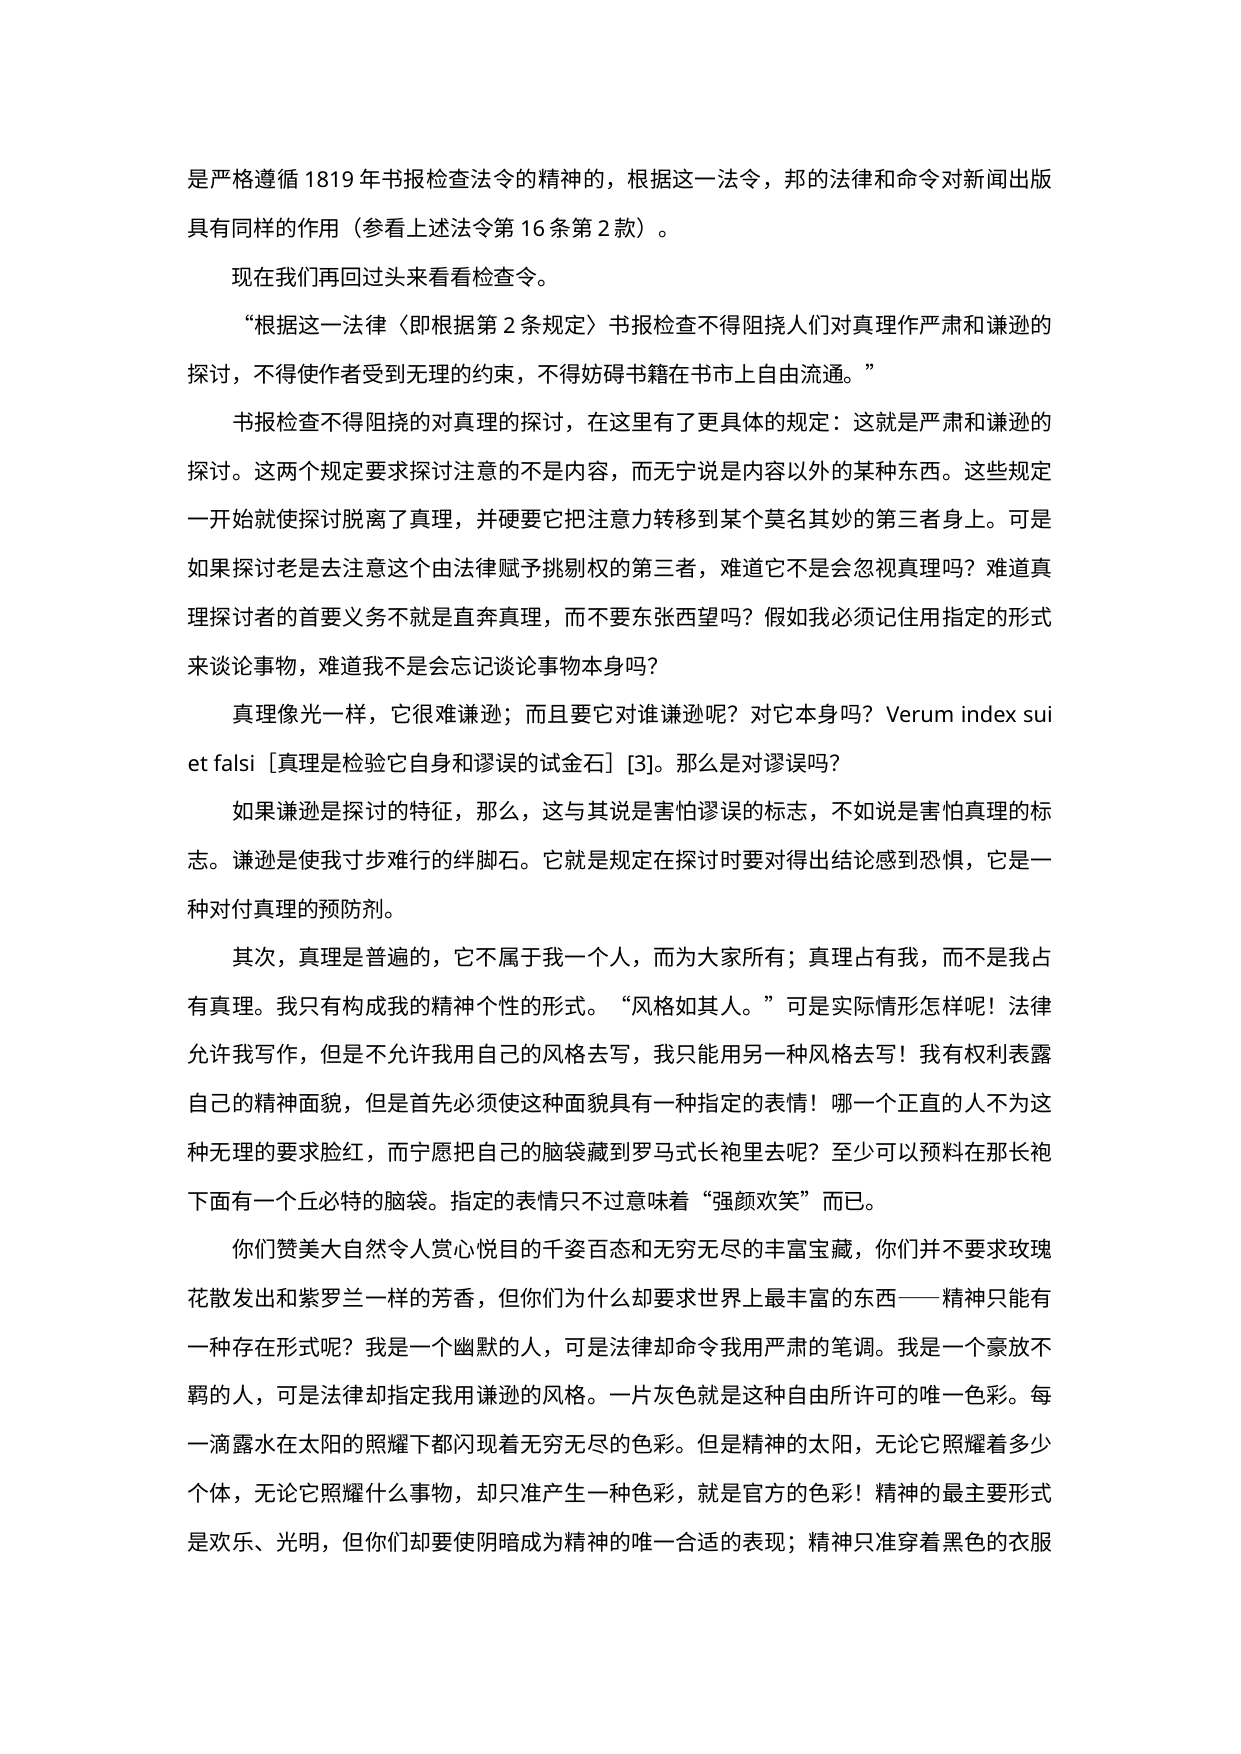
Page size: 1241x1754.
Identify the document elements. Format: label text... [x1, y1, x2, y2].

text 现在我们再回过头来看看检查令。 [187, 259, 1053, 292]
text 真理像光一样，它很难谦逊；而且要它对谁谦逊呢？对它本身吗？Verum index sui et falsi［真理是检验它自身和谬误的试金石］[3]。那么是对谬误吗？ [187, 697, 1053, 778]
text 是严格遵循1819年书报检查法令的精神的，根据这一法令，邦的法律和命令对新闻出版具有同样的作用（参看上述法令第16条第2款）。 [187, 162, 1053, 243]
text 如果谦逊是探讨的特征，那么，这与其说是害怕谬误的标志，不如说是害怕真理的标志。谦逊是使我寸步难行的绊脚石。它就是规定在探讨时要对得出结论感到恐惧，它是一种对付真理的预防剂。 [187, 794, 1053, 924]
text 书报检查不得阻挠的对真理的探讨，在这里有了更具体的规定：这就是严肃和谦逊的探讨。这两个规定要求探讨注意的不是内容，而无宁说是内容以外的某种东西。这些规定一开始就使探讨脱离了真理，并硬要它把注意力转移到某个莫名其妙的第三者身上。可是，如果探讨老是去注意这个由法律赋予挑剔权的第三者，难道它不是会忽视真理吗？难道真理探讨者的首要义务不就是直奔真理，而不要东张西望吗？假如我必须记住用指定的形式来谈论事物，难道我不是会忘记谈论事物本身吗？ [187, 404, 1053, 681]
text “根据这一法律〈即根据第2条规定〉书报检查不得阻挠人们对真理作严肃和谦逊的探讨，不得使作者受到无理的约束，不得妨碍书籍在书市上自由流通。” [187, 307, 1053, 389]
text 其次，真理是普遍的，它不属于我一个人，而为大家所有；真理占有我，而不是我占有真理。我只有构成我的精神个性的形式。“风格如其人。”可是实际情形怎样呢！法律允许我写作，但是不允许我用自己的风格去写，我只能用另一种风格去写！我有权利表露自己的精神面貌，但是首先必须使这种面貌具有一种指定的表情！哪一个正直的人不为这种无理的要求脸红，而宁愿把自己的脑袋藏到罗马式长袍里去呢？至少可以预料在那长袍下面有一个丘必特的脑袋。指定的表情只不过意味着“强颜欢笑”而已。 [187, 939, 1053, 1216]
text 你们赞美大自然令人赏心悦目的千姿百态和无穷无尽的丰富宝藏，你们并不要求玫瑰花散发出和紫罗兰一样的芳香，但你们为什么却要求世界上最丰富的东西——精神只能有一种存在形式呢？我是一个幽默的人，可是法律却命令我用严肃的笔调。我是一个豪放不羁的人，可是法律却指定我用谦逊的风格。一片灰色就是这种自由所许可的唯一色彩。每一滴露水在太阳的照耀下都闪现着无穷无尽的色彩。但是精神的太阳，无论它照耀着多少个体，无论它照耀什么事物，却只准产生一种色彩，就是官方的色彩！精神的最主要形式是欢乐、光明，但你们却要使阴暗成为精神的唯一合适的表现；精神只准穿着黑色的衣服，可是花丛中却没有一枝黑色的花朵。精神的实质始终就是真理本身，而你们要把什么东西变成精神的实质呢？谦逊。歌德说过，只有怯懦者才是谦逊的，你们想把精神变成这样的怯懦者吗？也许，这种谦逊应该是席勒所说的那种天才的谦逊？如果是这样的话，那你们就先要把自己的全体公民、特别是你们所有的书报检查官都变成天才。况且，天才的谦逊当然不像文雅的语言那样，避免使用乡音和土语，相反，天才的谦逊恰恰在于用事物本身的乡音和表达事物本质的土语来说话。天才的谦逊是要忘掉谦逊和不谦逊，使事物本身突现出来。精神的谦逊总的说来就是理性，就是按照事物的本质特征去对待各种事物的那种普遍的思想自由。 [187, 1232, 1053, 1557]
